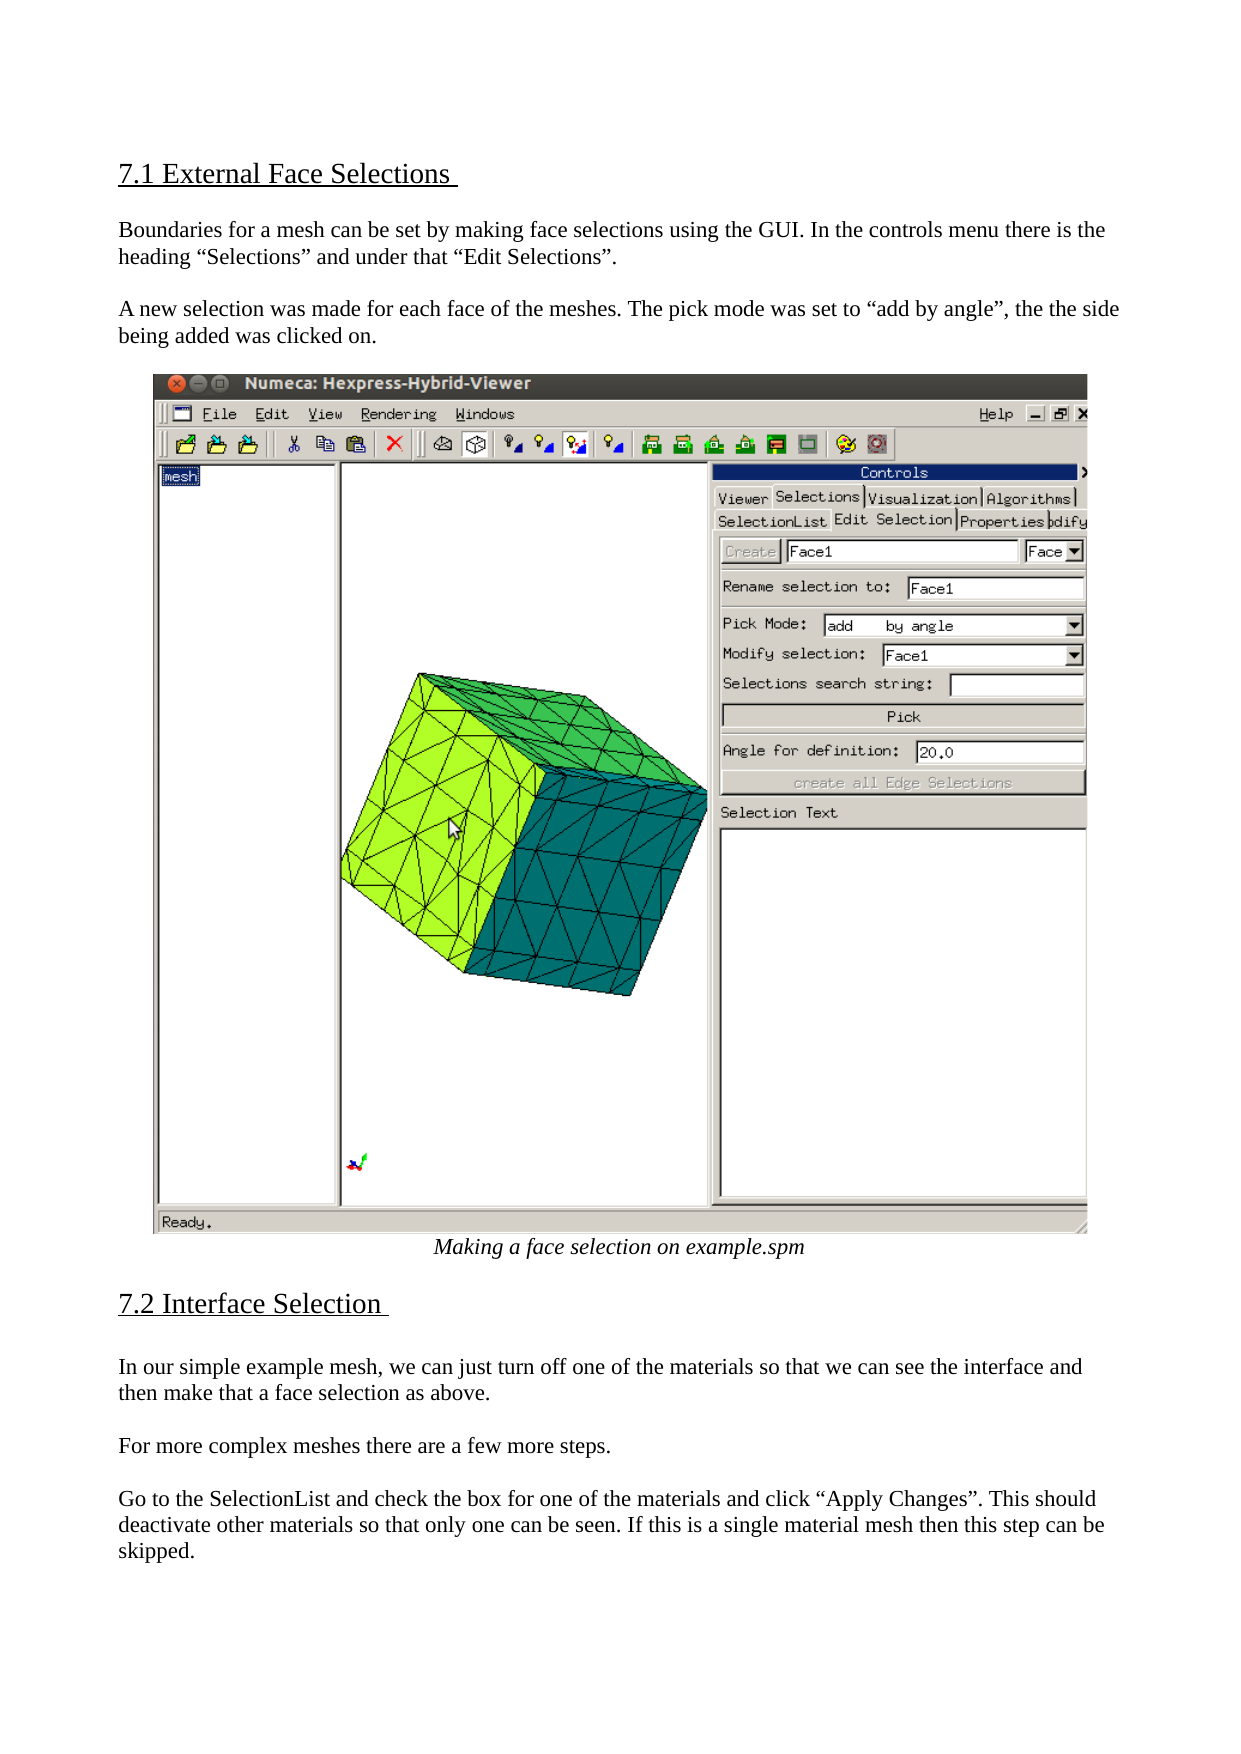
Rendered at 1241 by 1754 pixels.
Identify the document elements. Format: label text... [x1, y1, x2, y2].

text 7.2 Interface Selection [118, 1286, 1122, 1319]
text A new selection was made for each face of the meshes. The pick mode was set to “add by angle”, the the side being added was clicked on. [118, 295, 1122, 348]
text For more complex meshes there are a few more steps. [118, 1432, 1122, 1458]
text In our simple example mesh, we can just turn off one of the materials so that we can see the interface and then make that a face selection as above. [118, 1353, 1122, 1406]
text Boundaries for a mesh can be set by making face selections using the GUI. In the controls menu there is the heading “Selections” and under that “Edit Selections”. [118, 216, 1122, 269]
text 7.1 External Face Selections [118, 156, 1122, 190]
text Making a face selection on example.spm [118, 374, 1122, 1259]
picture [761, 374, 1088, 1234]
text Go to the SelectionList and check the box for one of the materials and click “Apply Changes”. This should deactivate other materials so that only one can be seen. If this is a single material mesh then this step can be skipped. [118, 1485, 1122, 1564]
